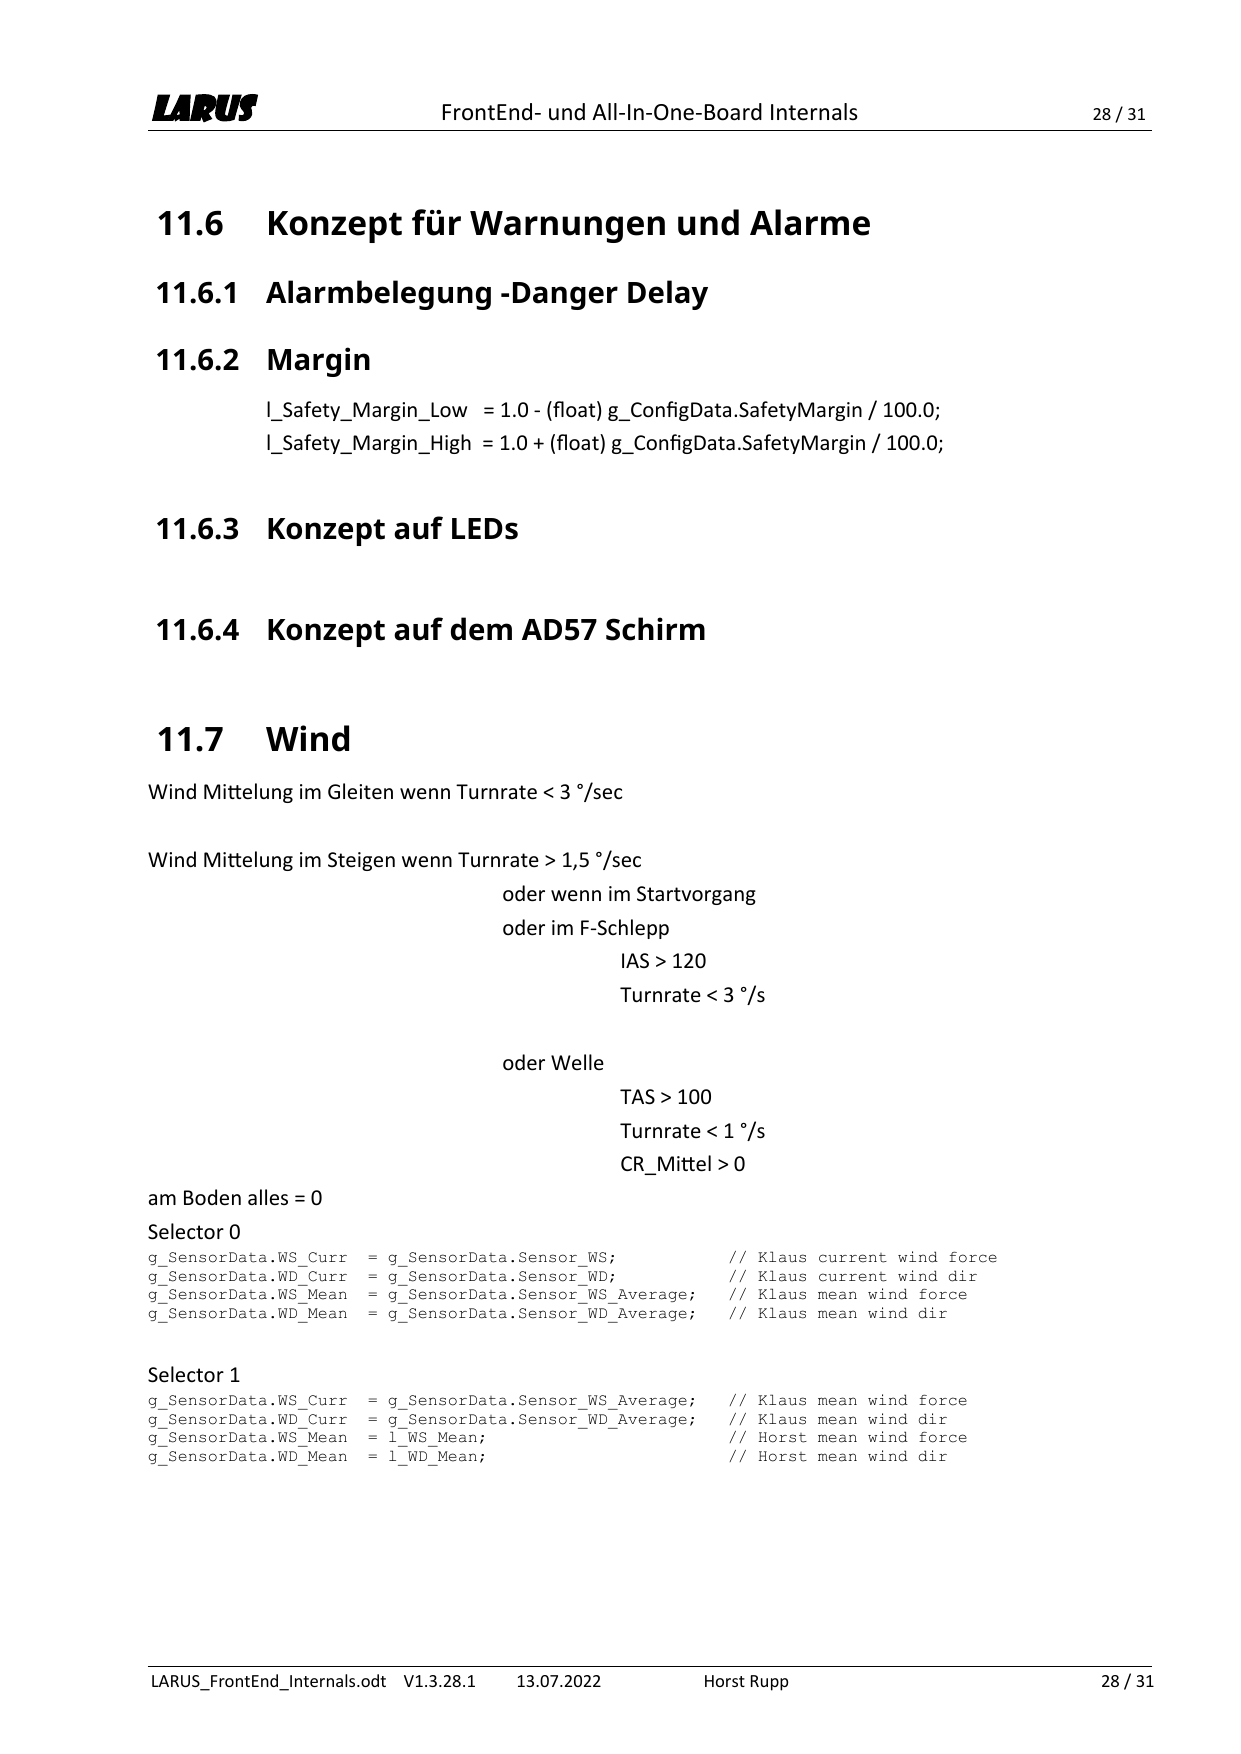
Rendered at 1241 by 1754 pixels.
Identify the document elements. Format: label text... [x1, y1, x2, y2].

text Turnrate < 1 °/s [148, 1116, 1152, 1144]
text TAS > 100 [148, 1082, 1152, 1110]
text g_SensorData.WS_Mean = l_WS_Mean; // Horst mean wind force [148, 1429, 1152, 1448]
text Selector 0 [148, 1217, 1152, 1245]
text oder im F-Schlepp [148, 913, 1152, 941]
text oder Welle [148, 1048, 1152, 1076]
subtitle Konzept für Warnungen und Alarme [148, 188, 1152, 245]
text Wind Mittelung im Steigen wenn Turnrate > 1,5 °/sec [148, 845, 1152, 873]
subtitle Alarmbelegung -Danger Delay [148, 272, 1152, 312]
subtitle Wind [148, 704, 1152, 762]
text CR_Mittel > 0 [148, 1149, 1152, 1178]
text g_SensorData.WD_Curr = g_SensorData.Sensor_WD; // Klaus current wind dir [148, 1267, 1152, 1286]
text Turnrate < 3 °/s [148, 980, 1152, 1008]
text g_SensorData.WD_Mean = l_WD_Mean; // Horst mean wind dir [148, 1448, 1152, 1467]
text am Boden alles = 0 [148, 1183, 1152, 1211]
text g_SensorData.WS_Curr = g_SensorData.Sensor_WS; // Klaus current wind force [148, 1248, 1152, 1267]
text g_SensorData.WD_Mean = g_SensorData.Sensor_WD_Average; // Klaus mean wind dir [148, 1305, 1152, 1324]
text Selector 1 [148, 1360, 1152, 1388]
text oder wenn im Startvorgang [148, 879, 1152, 907]
text g_SensorData.WD_Curr = g_SensorData.Sensor_WD_Average; // Klaus mean wind dir [148, 1410, 1152, 1429]
subtitle Konzept auf LEDs [148, 508, 1152, 548]
text IAS > 120 [148, 946, 1152, 974]
text g_SensorData.WS_Curr = g_SensorData.Sensor_WS_Average; // Klaus mean wind force [148, 1391, 1152, 1410]
text Wind Mittelung im Gleiten wenn Turnrate < 3 °/sec [148, 777, 1152, 805]
text g_SensorData.WS_Mean = g_SensorData.Sensor_WS_Average; // Klaus mean wind force [148, 1286, 1152, 1305]
text l_Safety_Margin_High = 1.0 + (float) g_ConfigData.SafetyMargin / 100.0; [266, 428, 1152, 457]
subtitle Margin [148, 339, 1152, 379]
subtitle Konzept auf dem AD57 Schirm [148, 609, 1152, 649]
text l_Safety_Margin_Low = 1.0 - (float) g_ConfigData.SafetyMargin / 100.0; [266, 395, 1152, 423]
